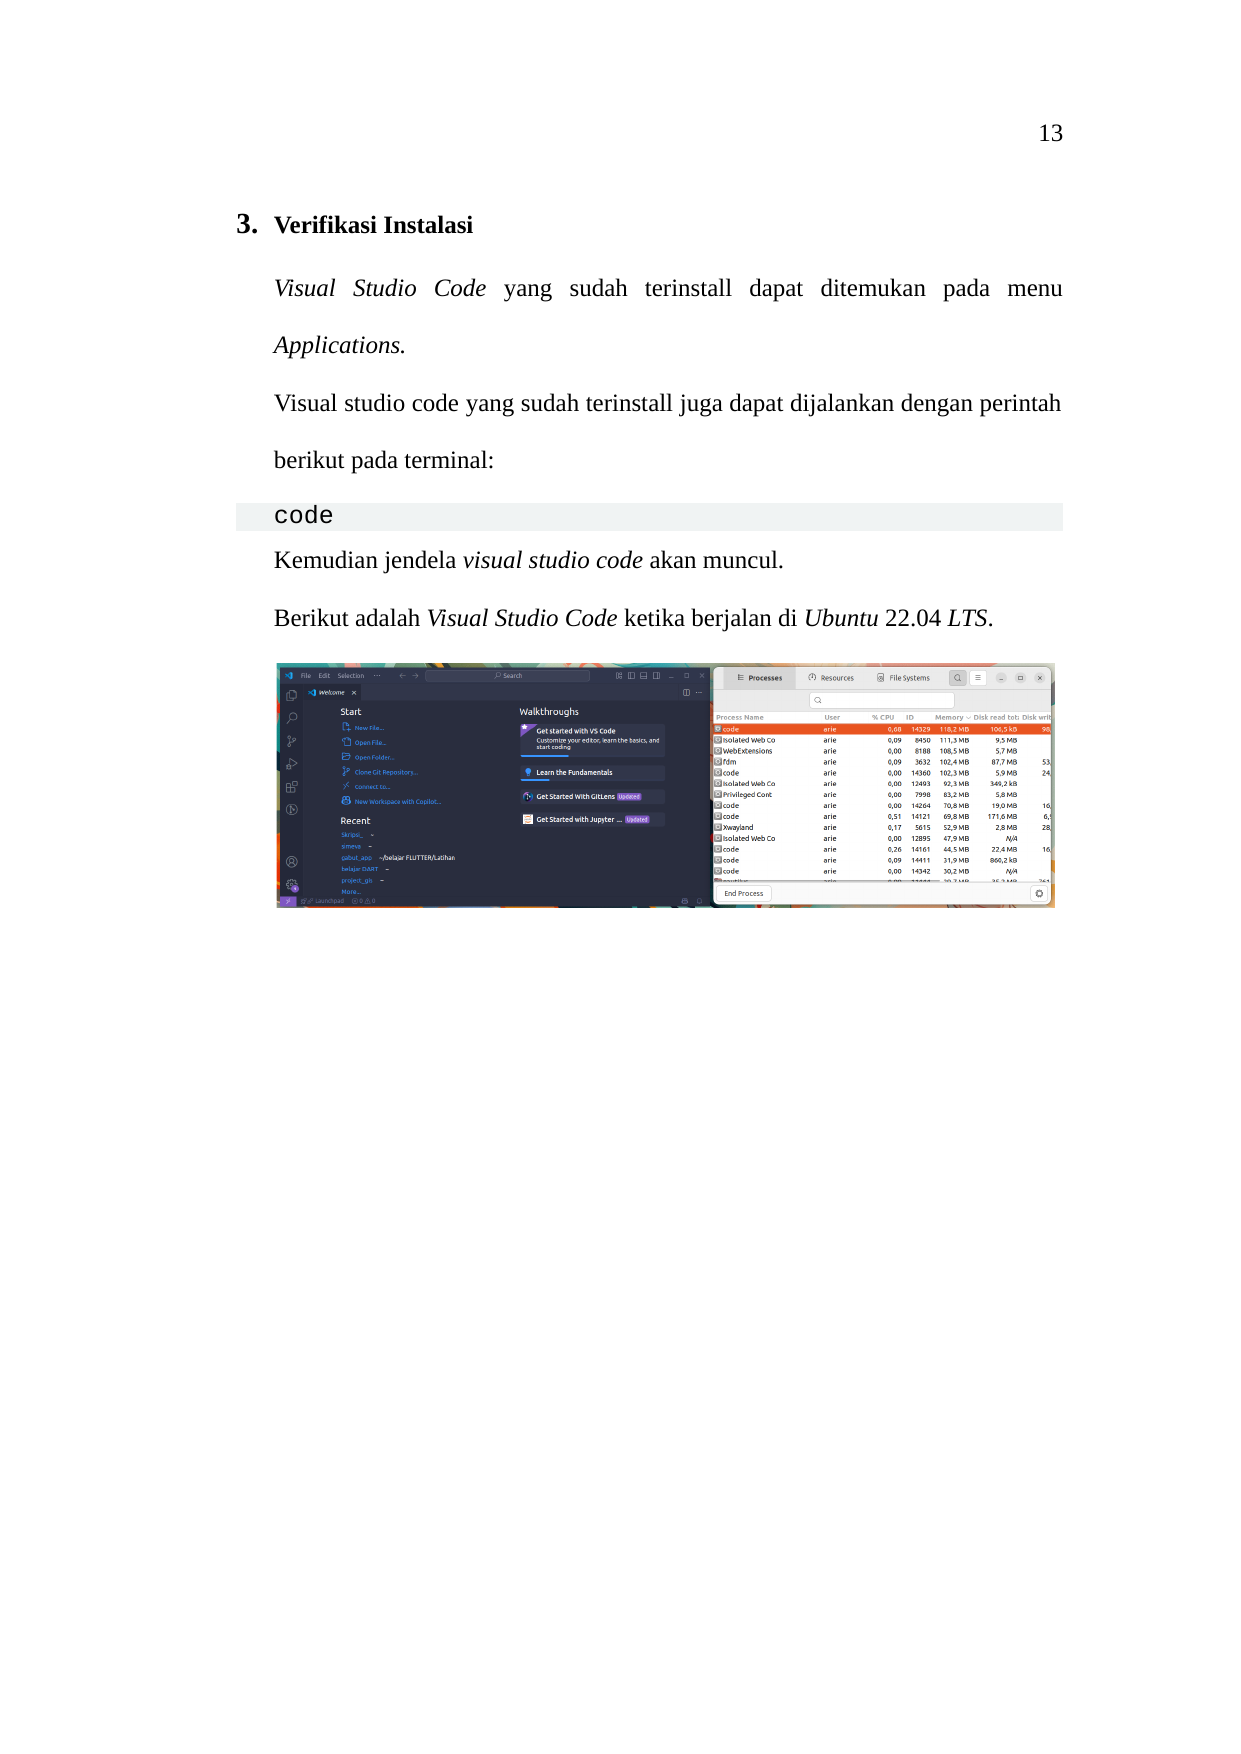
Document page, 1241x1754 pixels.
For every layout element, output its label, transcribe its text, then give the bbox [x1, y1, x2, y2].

list Kemudian jendela visual studio code akan muncul. [236, 546, 1063, 574]
list Visual Studio Code yang sudah terinstall dapat ditemukan pada menu Applications. [236, 273, 1063, 359]
list Visual studio code yang sudah terinstall juga dapat dijalankan dengan perintah berikut pada terminal: [236, 388, 1063, 474]
picture [276, 663, 1055, 908]
list code [236, 503, 1063, 531]
list Verifikasi Instalasi [236, 206, 1063, 239]
list Berikut adalah Visual Studio Code ketika berjalan di Ubuntu 22.04 LTS. [236, 603, 1063, 632]
